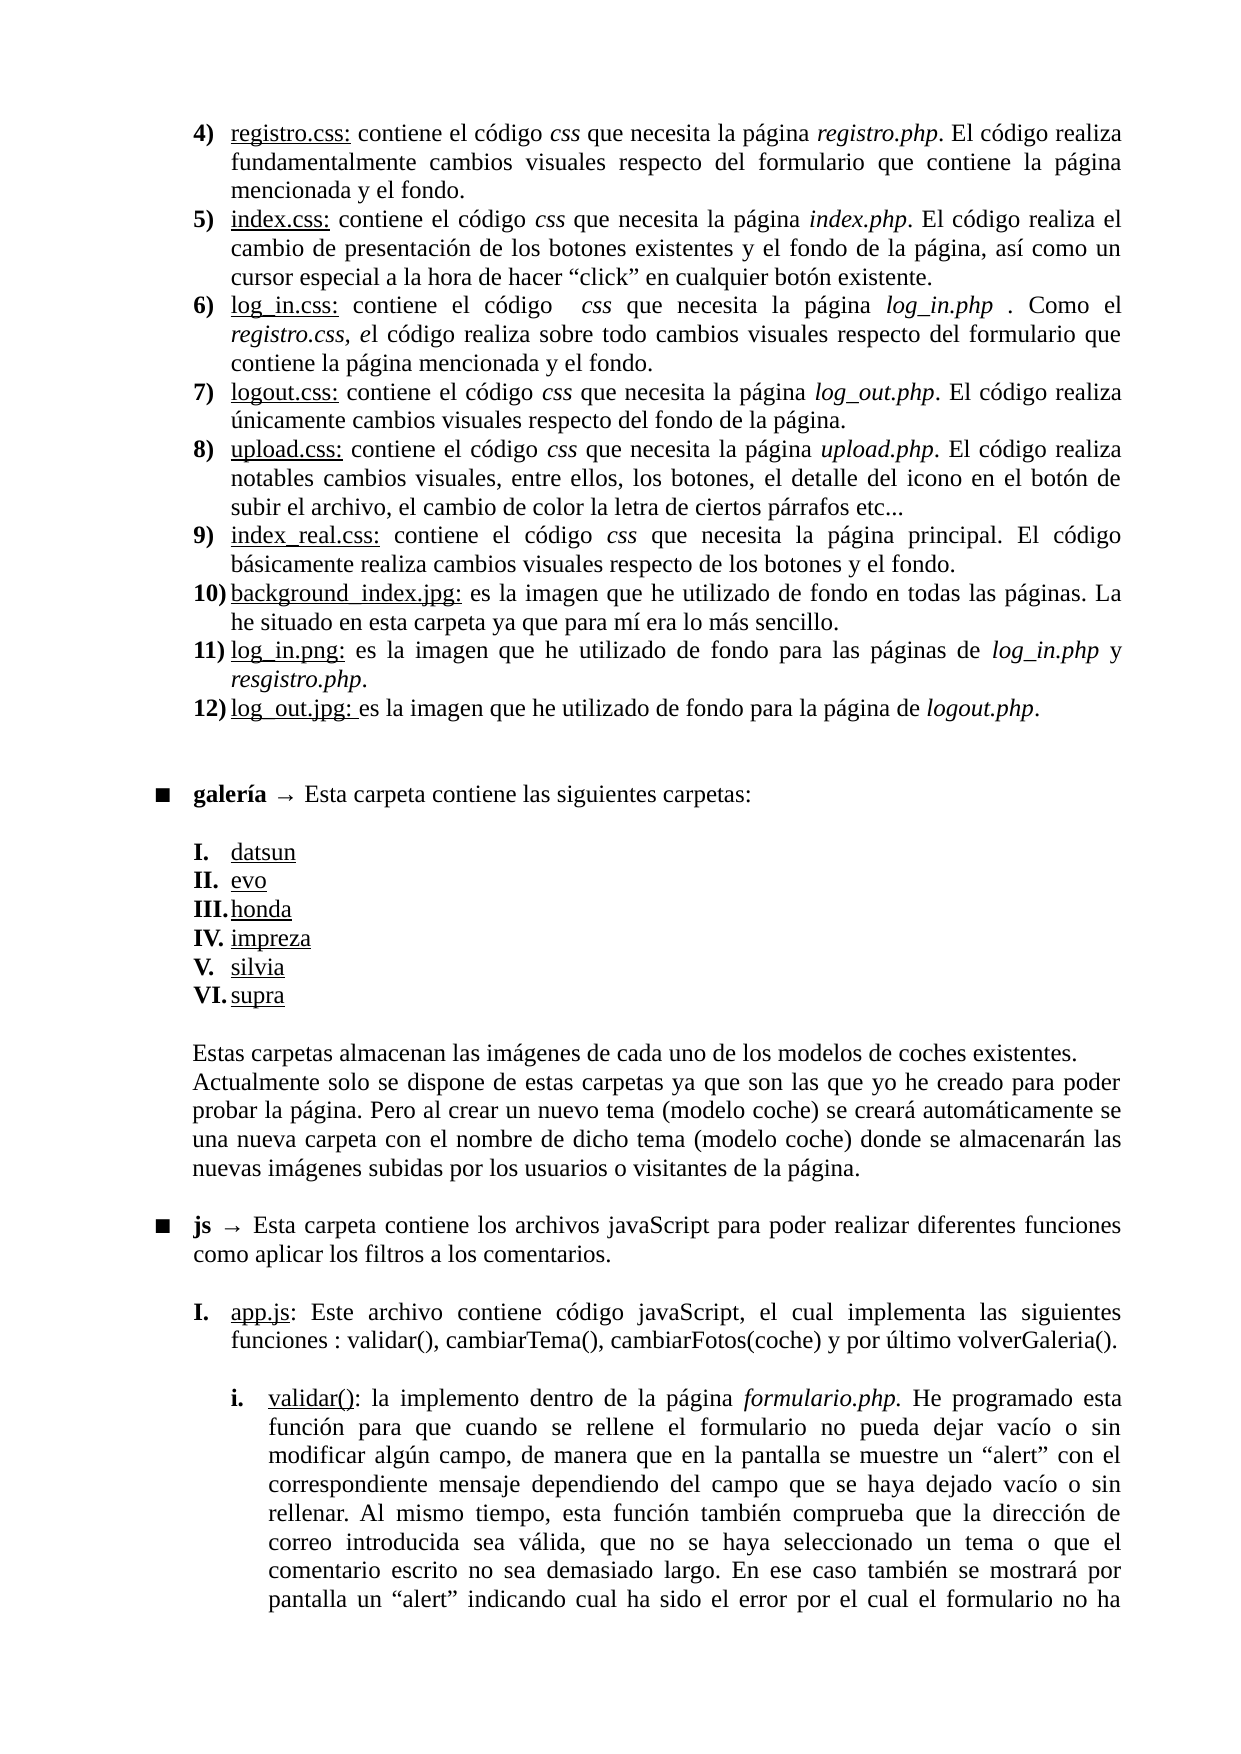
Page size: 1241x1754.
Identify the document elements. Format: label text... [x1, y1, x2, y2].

list silvia [193, 952, 1122, 981]
list log_in.css: contiene el código css que necesita la página log_in.php . Como el registro.css, el código realiza sobre todo cambios visuales respecto del formulario que contiene la página mencionada y el fondo. [193, 291, 1122, 377]
list background_index.jpg: es la imagen que he utilizado de fondo en todas las páginas. La he situado en esta carpeta ya que para mí era lo más sencillo. [193, 578, 1122, 636]
list log_out.jpg: es la imagen que he utilizado de fondo para la página de logout.php. [193, 693, 1122, 722]
list index_real.css: contiene el código css que necesita la página principal. El código básicamente realiza cambios visuales respecto de los botones y el fondo. [193, 521, 1122, 578]
text Estas carpetas almacenan las imágenes de cada uno de los modelos de coches existentes. [118, 1038, 1122, 1067]
list galería → Esta carpeta contiene las siguientes carpetas: [156, 779, 1122, 808]
list index.css: contiene el código css que necesita la página index.php. El código realiza el cambio de presentación de los botones existentes y el fondo de la página, así como un cursor especial a la hora de hacer “click” en cualquier botón existente. [193, 204, 1122, 291]
list logout.css: contiene el código css que necesita la página log_out.php. El código realiza únicamente cambios visuales respecto del fondo de la página. [193, 377, 1122, 434]
list honda [193, 894, 1122, 923]
text Actualmente solo se dispone de estas carpetas ya que son las que yo he creado para poder probar la página. Pero al crear un nuevo tema (modelo coche) se creará automáticamente se una nueva carpeta con el nombre de dicho tema (modelo coche) donde se almacenarán las nuevas imágenes subidas por los usuarios o visitantes de la página. [192, 1067, 1122, 1182]
list evo [193, 866, 1122, 894]
list registro.css: contiene el código css que necesita la página registro.php. El código realiza fundamentalmente cambios visuales respecto del formulario que contiene la página mencionada y el fondo. [193, 118, 1122, 204]
list impreza [193, 923, 1122, 952]
list js → Esta carpeta contiene los archivos javaScript para poder realizar diferentes funciones como aplicar los filtros a los comentarios. [156, 1211, 1122, 1268]
list supra [193, 981, 1122, 1009]
list upload.css: contiene el código css que necesita la página upload.php. El código realiza notables cambios visuales, entre ellos, los botones, el detalle del icono en el botón de subir el archivo, el cambio de color la letra de ciertos párrafos etc... [193, 434, 1122, 521]
list validar(): la implemento dentro de la página formulario.php. He programado esta función para que cuando se rellene el formulario no pueda dejar vacío o sin modificar algún campo, de manera que en la pantalla se muestre un “alert” con el correspondiente mensaje dependiendo del campo que se haya dejado vacío o sin rellenar. Al mismo tiempo, esta función también comprueba que la dirección de correo introducida sea válida, que no se haya seleccionado un tema o que el comentario escrito no sea demasiado largo. En ese caso también se mostrará por pantalla un “alert” indicando cual ha sido el error por el cual el formulario no ha [231, 1383, 1122, 1613]
list log_in.png: es la imagen que he utilizado de fondo para las páginas de log_in.php y resgistro.php. [193, 636, 1122, 693]
list app.js: Este archivo contiene código javaScript, el cual implementa las siguientes funciones : validar(), cambiarTema(), cambiarFotos(coche) y por último volverGaleria(). [193, 1297, 1122, 1354]
list datsun [193, 837, 1122, 866]
